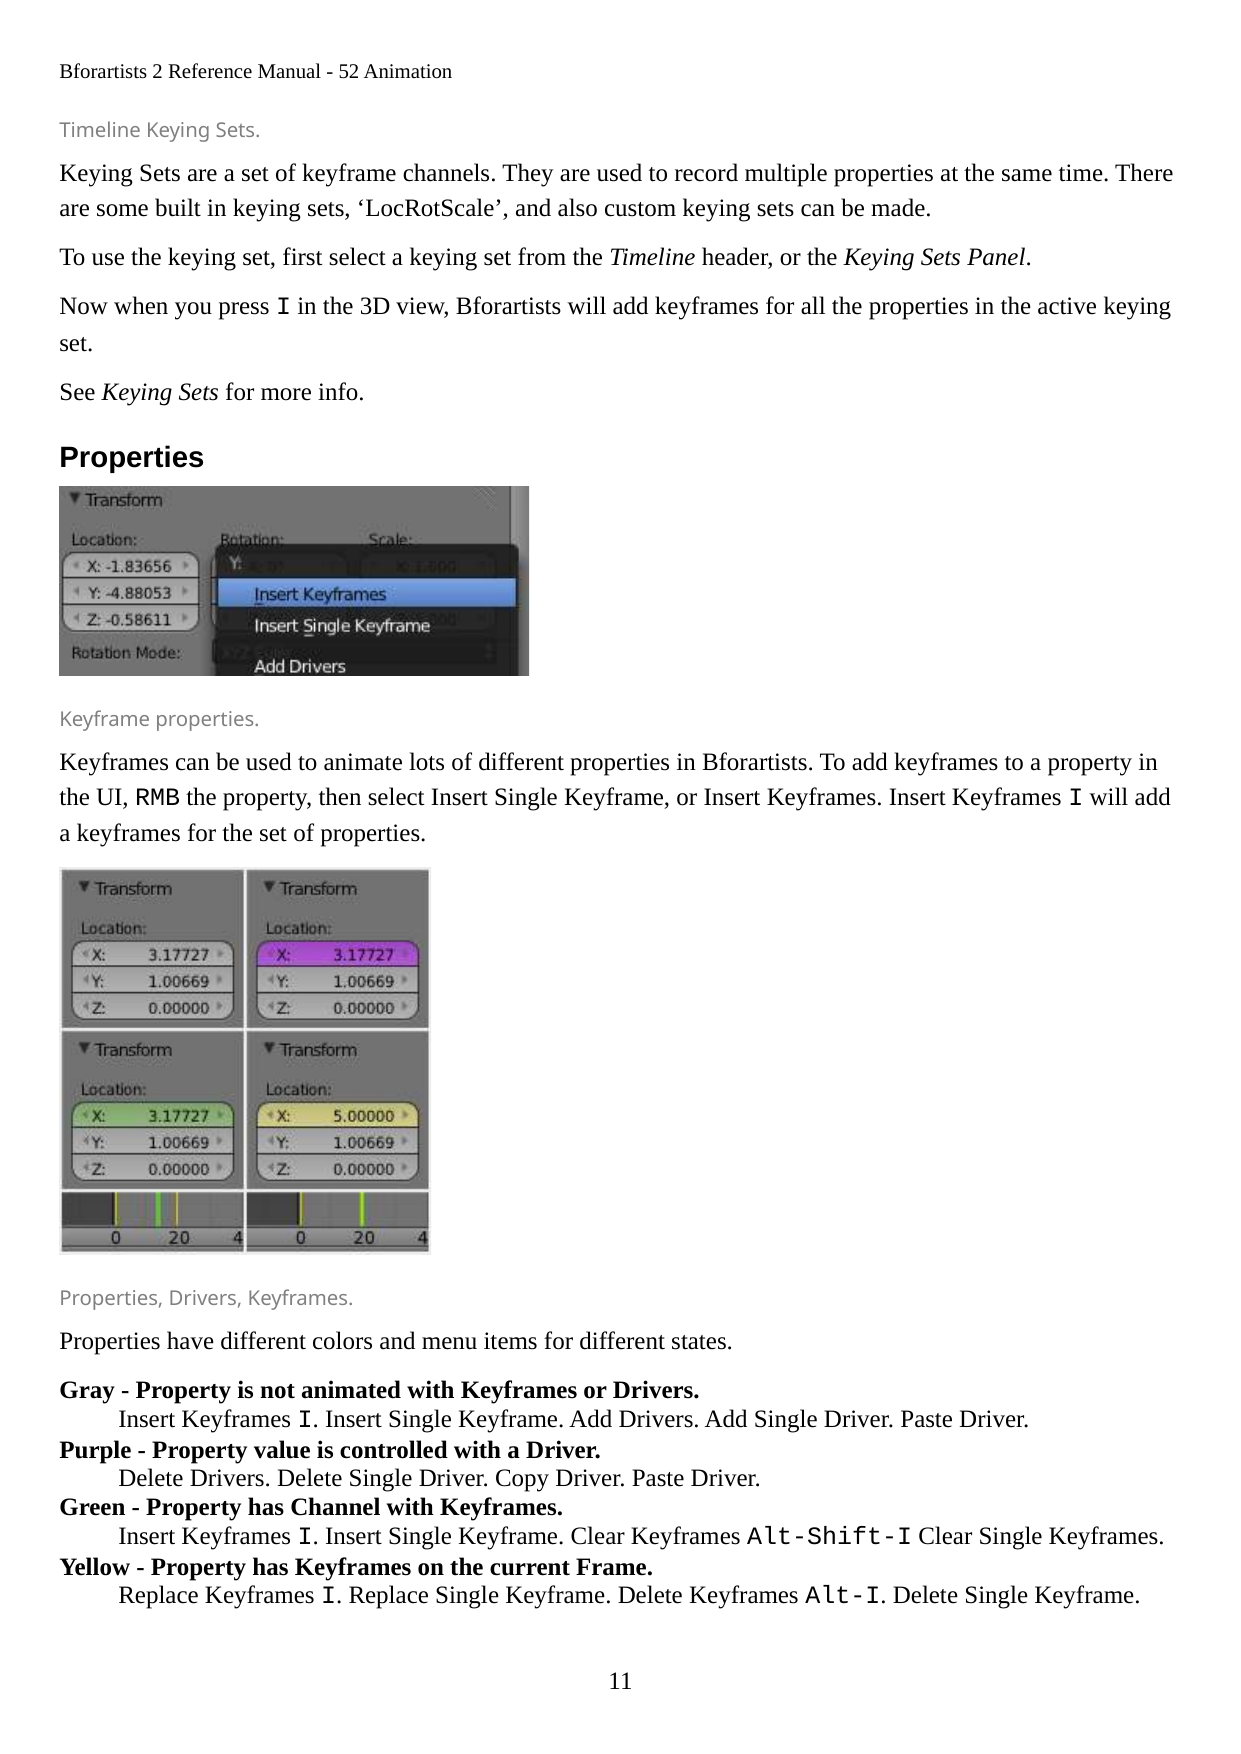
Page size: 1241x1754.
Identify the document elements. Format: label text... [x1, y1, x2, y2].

picture [59, 867, 432, 1255]
subtitle Green - Property has Channel with Keyframes. [59, 1492, 1181, 1521]
text Properties, Drivers, Keyframes. [59, 1280, 1181, 1312]
list Insert Keyframes I. Insert Single Keyframe. Add Drivers. Add Single Driver. Paste Driver. [118, 1404, 1181, 1435]
list Delete Drivers. Delete Single Driver. Copy Driver. Paste Driver. [118, 1463, 1181, 1492]
text Now when you press I in the 3D view, Bforartists will add keyframes for all the properties in the active keying set. [59, 291, 1181, 356]
text Keying Sets are a set of keyframe channels. They are used to record multiple properties at the same time. There are some built in keying sets, ‘LocRotScale’, and also custom keying sets can be made. [59, 158, 1181, 222]
text Properties have different colors and menu items for different states. [59, 1326, 1181, 1355]
subtitle Purple - Property value is controlled with a Driver. [59, 1435, 1181, 1463]
picture [59, 486, 530, 676]
subtitle Properties [59, 440, 1181, 474]
text Keyframes can be used to animate lots of different properties in Bforartists. To add keyframes to a property in the UI, RMB the property, then select Insert Single Keyframe, or Insert Keyframes. Insert Keyframes I will add a keyframes for the set of properties. [59, 747, 1181, 847]
text See Keying Sets for more info. [59, 377, 1181, 405]
text Timeline Keying Sets. [59, 113, 1181, 144]
list Insert Keyframes I. Insert Single Keyframe. Clear Keyframes Alt-Shift-I Clear Single Keyframes. [118, 1521, 1181, 1552]
list Replace Keyframes I. Replace Single Keyframe. Delete Keyframes Alt-I. Delete Single Keyframe. [118, 1581, 1181, 1611]
text Keyframe properties. [59, 701, 1181, 732]
subtitle Yellow - Property has Keyframes on the current Frame. [59, 1552, 1181, 1581]
subtitle Gray - Property is not animated with Keyframes or Drivers. [59, 1375, 1181, 1404]
text To use the keying set, first select a keying set from the Timeline header, or the Keying Sets Panel. [59, 242, 1181, 271]
